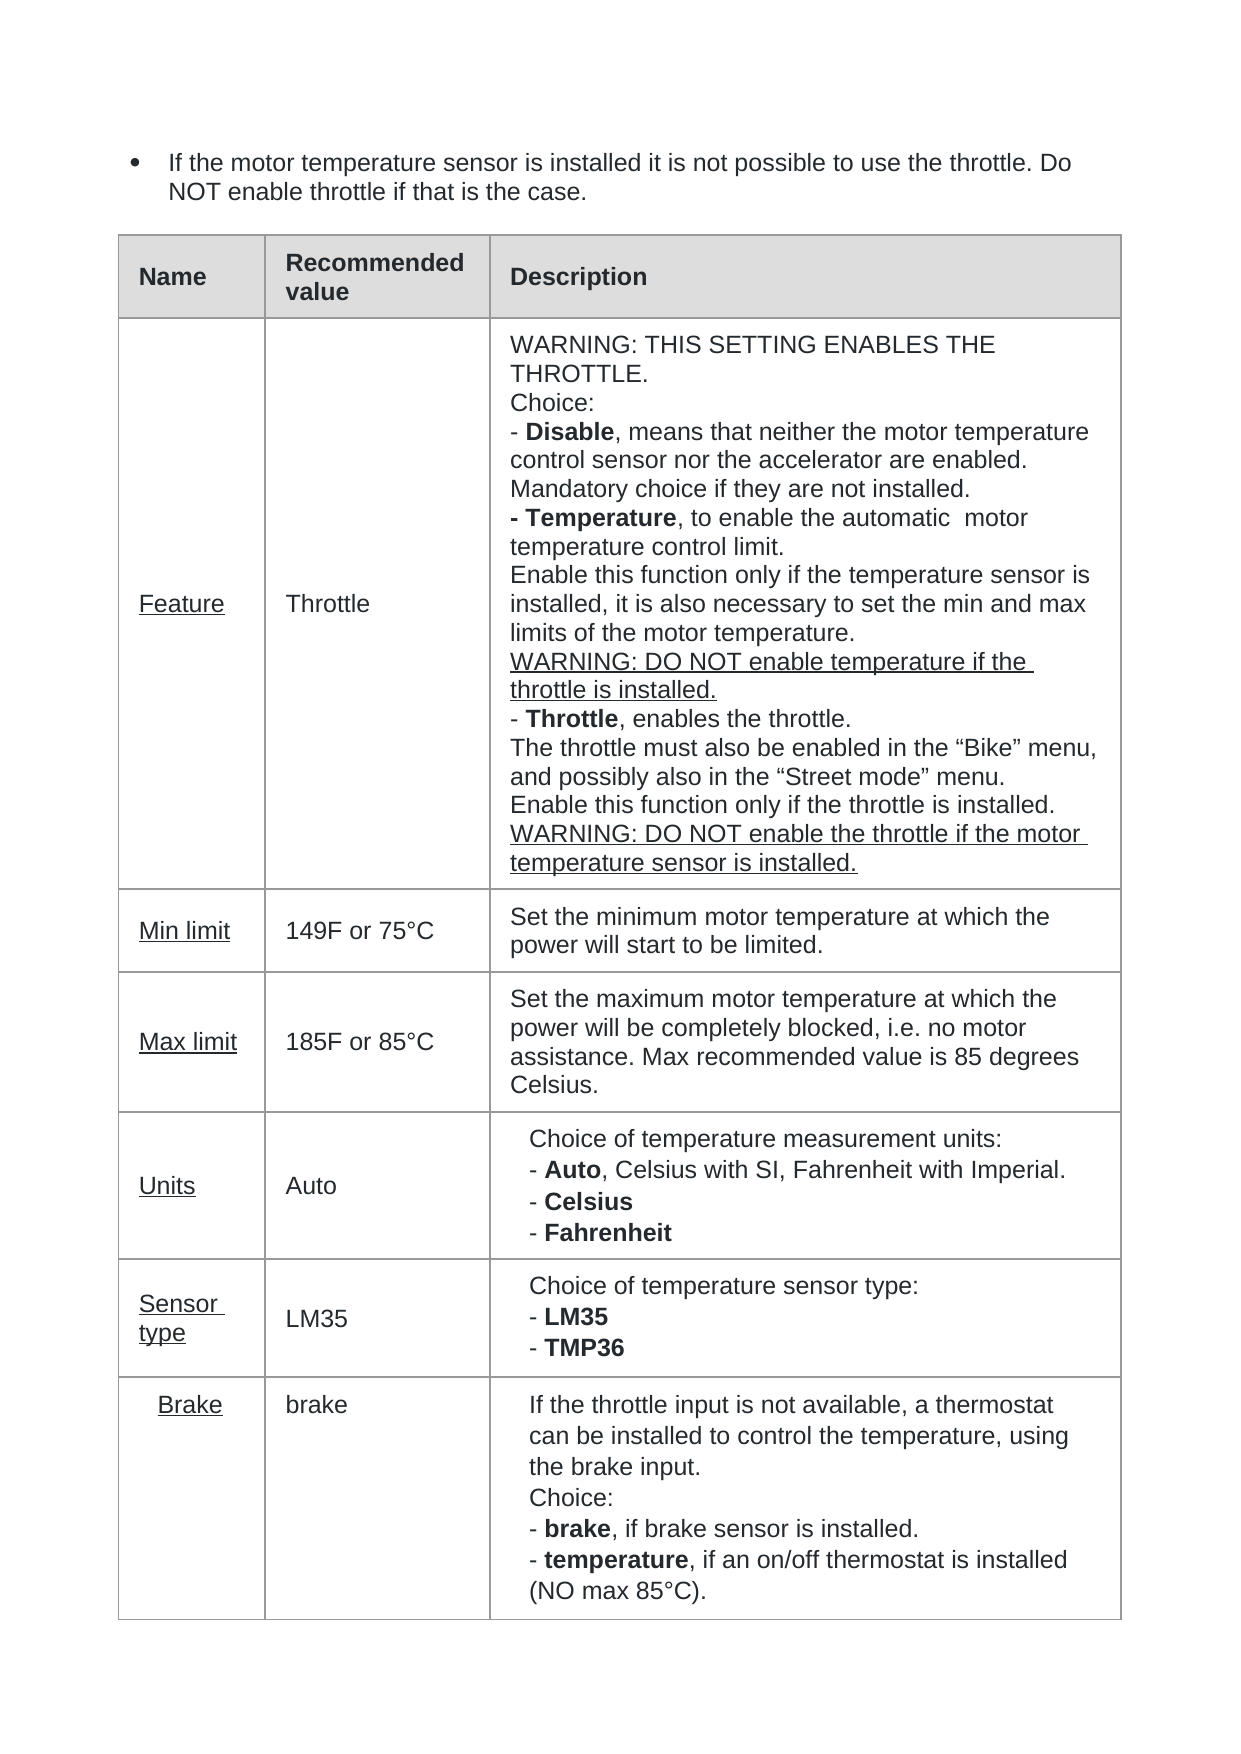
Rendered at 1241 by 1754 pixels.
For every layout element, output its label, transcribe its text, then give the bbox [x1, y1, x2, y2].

table_cell brake [266, 1378, 489, 1619]
table_cell Max limit [119, 973, 264, 1111]
table_cell Set the minimum motor temperature at which the power will start to be limited. [491, 890, 1120, 971]
table_cell Choice of temperature measurement units: - Auto, Celsius with SI, Fahrenheit with Imperial. - Celsius - Fahrenheit [491, 1113, 1120, 1258]
table_cell 149F or 75°C [266, 890, 489, 971]
table_cell Throttle [266, 319, 489, 888]
table_cell Feature [119, 319, 264, 888]
table_header Recommended value [266, 236, 489, 317]
table_cell Auto [266, 1113, 489, 1258]
table_header Description [491, 236, 1120, 317]
table_cell Choice of temperature sensor type: - LM35 - TMP36 [491, 1260, 1120, 1376]
table_cell Sensor type [119, 1260, 264, 1376]
table_header Name [119, 236, 264, 317]
list If the motor temperature sensor is installed it is not possible to use the throttle. Do NOT enable throttle if that is the case. [131, 148, 1122, 205]
table_cell Set the maximum motor temperature at which the power will be completely blocked, i.e. no motor assistance. Max recommended value is 85 degrees Celsius. [491, 973, 1120, 1111]
table_cell Min limit [119, 890, 264, 971]
table_cell WARNING: THIS SETTING ENABLES THE THROTTLE. Choice: - Disable, means that neither the motor temperature control sensor nor the accelerator are enabled. Mandatory choice if they are not installed. - Temperature, to enable the automatic motor temperature control limit. Enable this function only if the temperature sensor is installed, it is also necessary to set the min and max limits of the motor temperature. WARNING: DO NOT enable temperature if the throttle is installed. - Throttle, enables the throttle. The throttle must also be enabled in the “Bike” menu, and possibly also in the “Street mode” menu. Enable this function only if the throttle is installed. WARNING: DO NOT enable the throttle if the motor temperature sensor is installed. [491, 319, 1120, 888]
table_cell Units [119, 1113, 264, 1258]
table_cell LM35 [266, 1260, 489, 1376]
table_cell 185F or 85°C [266, 973, 489, 1111]
table_cell Brake [119, 1378, 264, 1619]
table_cell If the throttle input is not available, a thermostat can be installed to control the temperature, using the brake input. Choice: - brake, if brake sensor is installed. - temperature, if an on/off thermostat is installed (NO max 85°C). [491, 1378, 1120, 1619]
